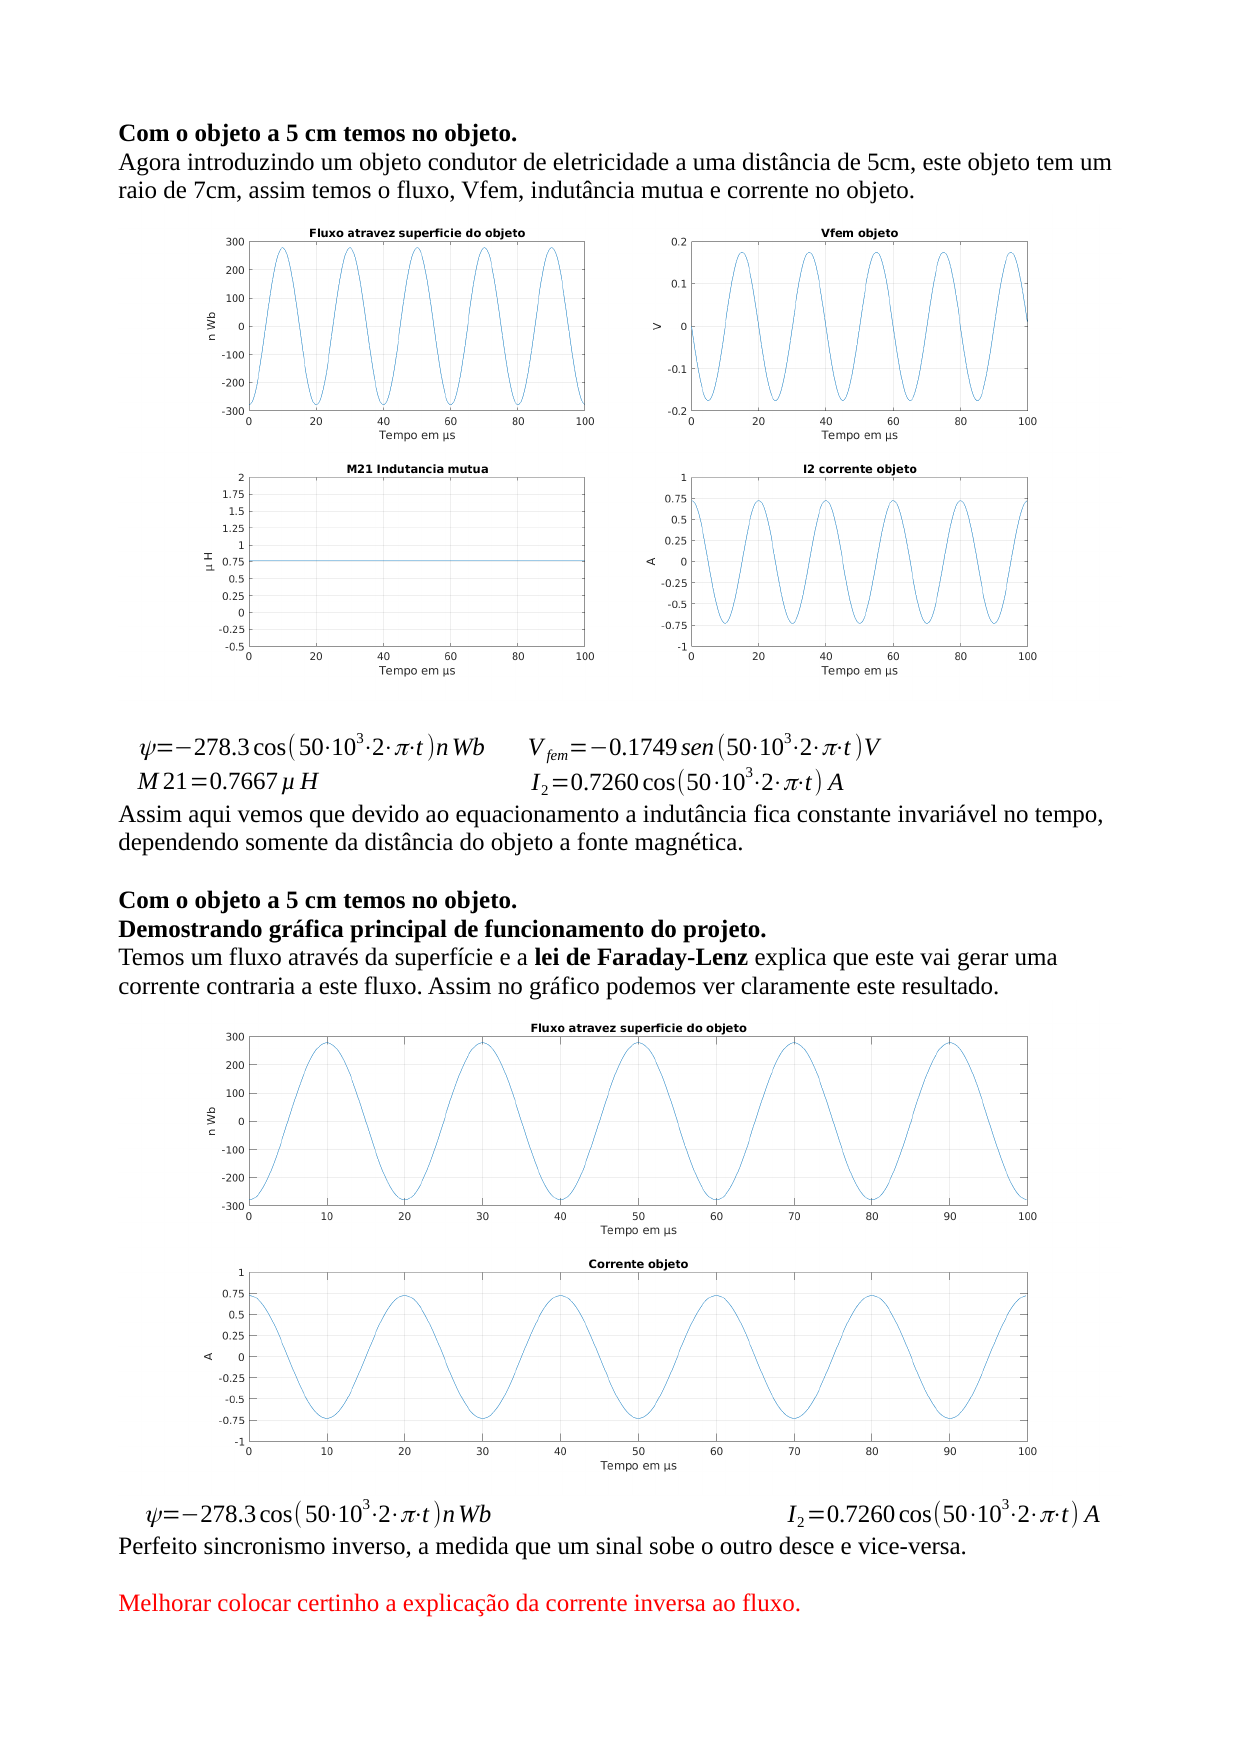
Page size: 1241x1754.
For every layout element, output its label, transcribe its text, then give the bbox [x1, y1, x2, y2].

text Assim aqui vemos que devido ao equacionamento a indutância fica constante invariável no tempo, dependendo somente da distância do objeto a fonte magnética. [118, 799, 1122, 856]
text Com o objeto a 5 cm temos no objeto. [118, 118, 1122, 147]
text Perfeito sincronismo inverso, a medida que um sinal sobe o outro desce e vice-versa. [118, 1531, 1122, 1559]
text Agora introduzindo um objeto condutor de eletricidade a uma distância de 5cm, este objeto tem um raio de 7cm, assim temos o fluxo, Vfem, indutância mutua e corrente no objeto. [118, 147, 1122, 204]
picture [118, 204, 1123, 701]
picture [118, 1000, 1123, 1496]
text Demostrando gráfica principal de funcionamento do projeto. [118, 914, 1122, 942]
text Com o objeto a 5 cm temos no objeto. [118, 885, 1122, 914]
text Melhorar colocar certinho a explicação da corrente inversa ao fluxo. [118, 1588, 1122, 1617]
text Temos um fluxo através da superfície e a lei de Faraday-Lenz explica que este vai gerar uma corrente contraria a este fluxo. Assim no gráfico podemos ver claramente este resultado. [118, 942, 1122, 1000]
